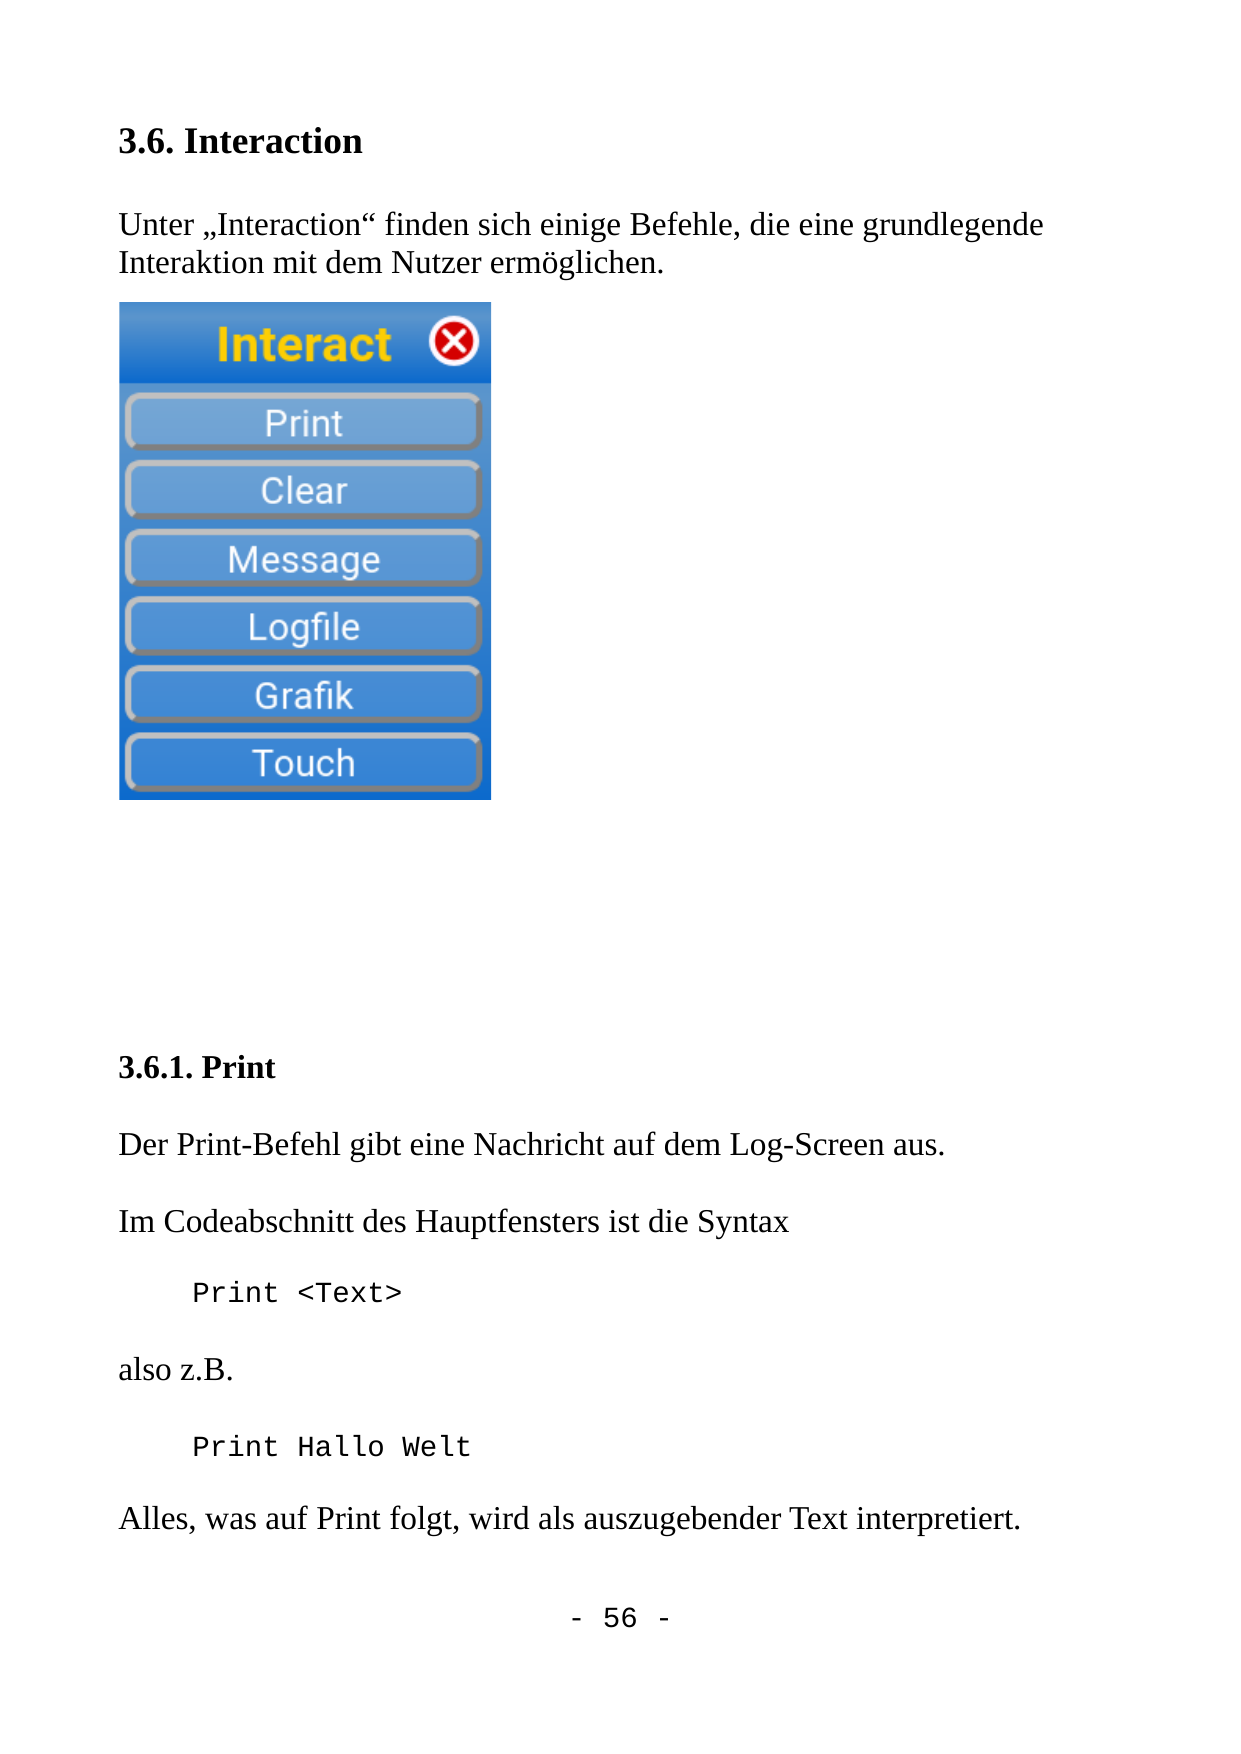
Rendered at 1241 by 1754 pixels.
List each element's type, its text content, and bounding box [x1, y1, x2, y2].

text 3.6.1. Print [118, 1048, 1122, 1086]
text also z.B. [118, 1349, 1122, 1387]
text Unter „Interaction“ finden sich einige Befehle, die eine grundlegende Interaktion mit dem Nutzer ermöglichen. [118, 204, 1122, 281]
picture [119, 302, 492, 800]
text Der Print-Befehl gibt eine Nachricht auf dem Log-Screen aus. [118, 1124, 1122, 1163]
text 3.6. Interaction [118, 118, 1122, 161]
text Alles, was auf Print folgt, wird als auszugebender Text interpretiert. [118, 1499, 1122, 1537]
text Print <Text> [118, 1278, 1122, 1311]
text Im Codeabschnitt des Hauptfensters ist die Syntax [118, 1201, 1122, 1239]
text Print Hallo Welt [118, 1426, 1122, 1466]
